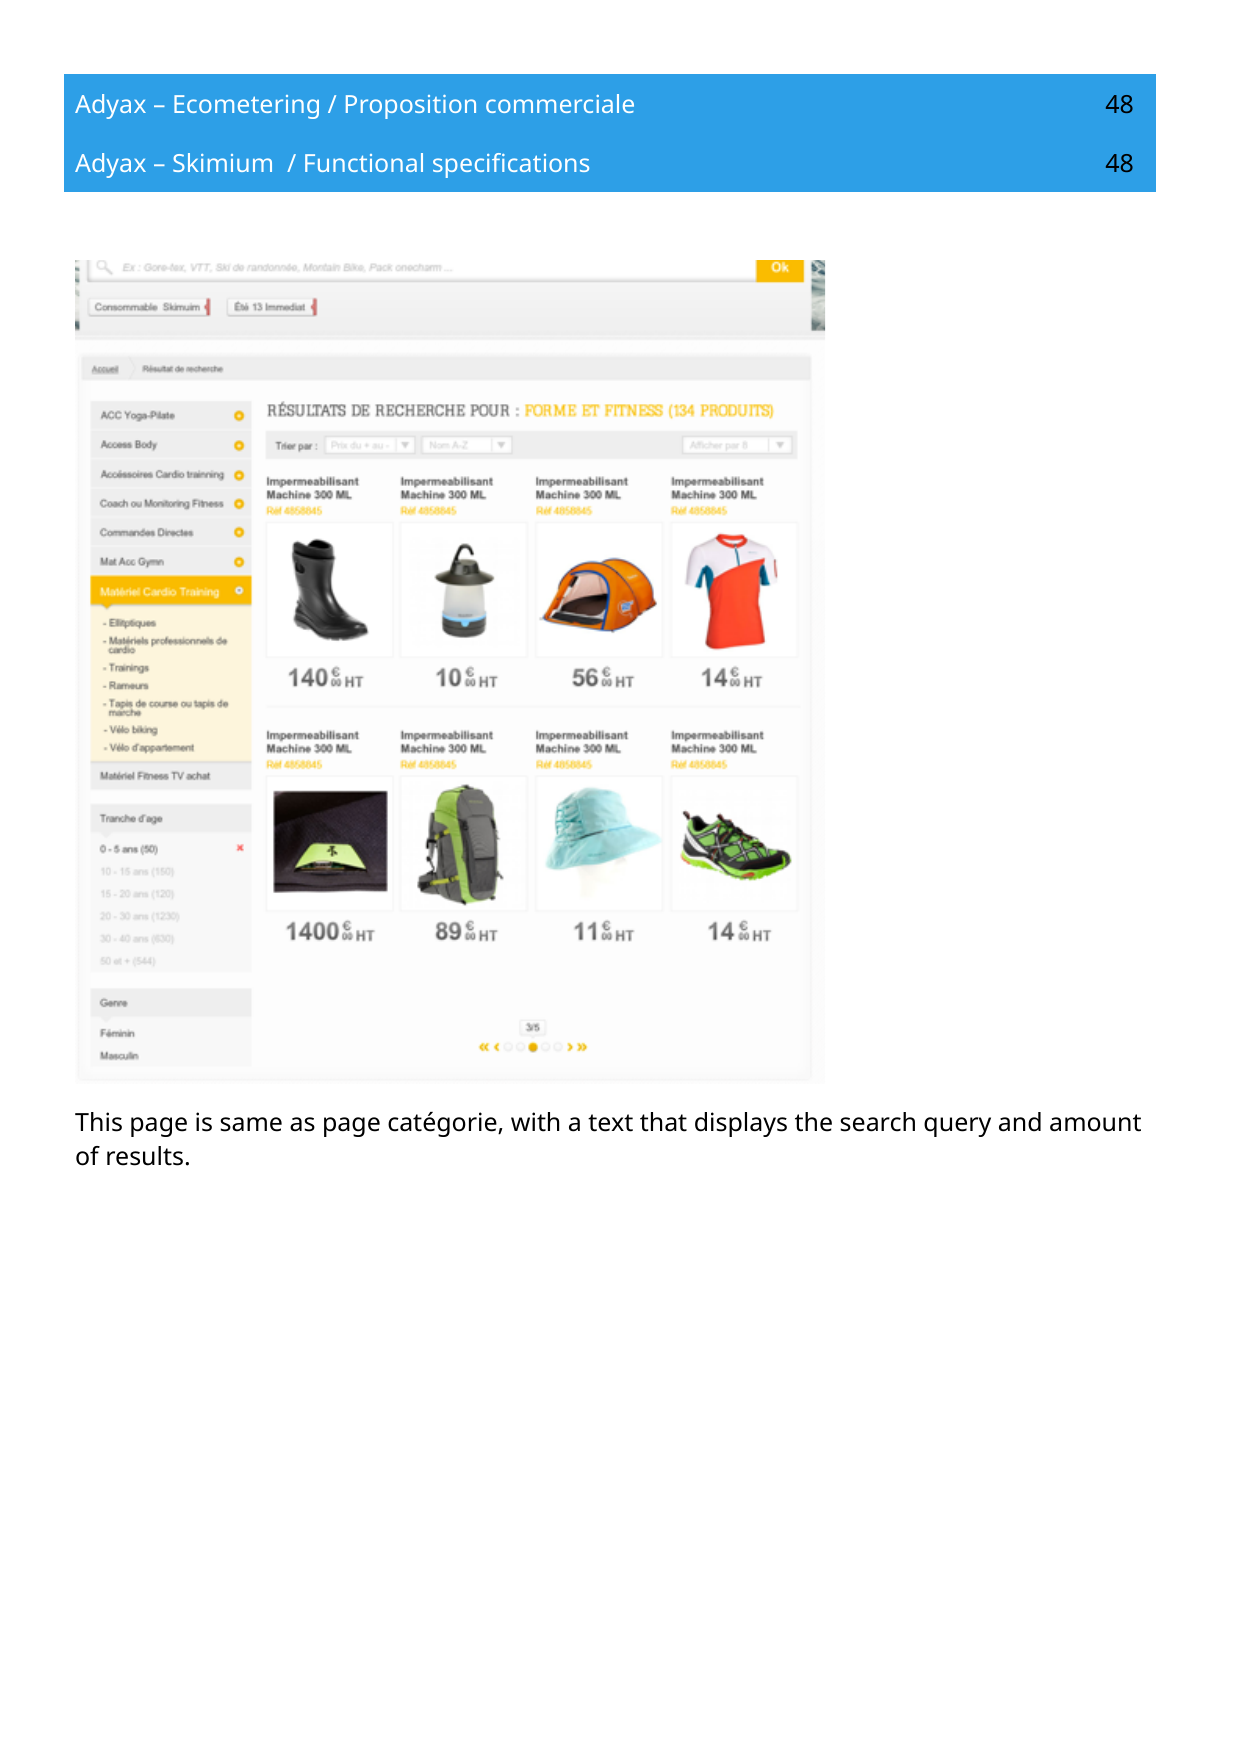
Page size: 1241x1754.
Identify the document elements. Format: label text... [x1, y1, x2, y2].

picture [75, 260, 826, 1084]
text This page is same as page catégorie, with a text that displays the search query and amount of results. [75, 1104, 1165, 1172]
